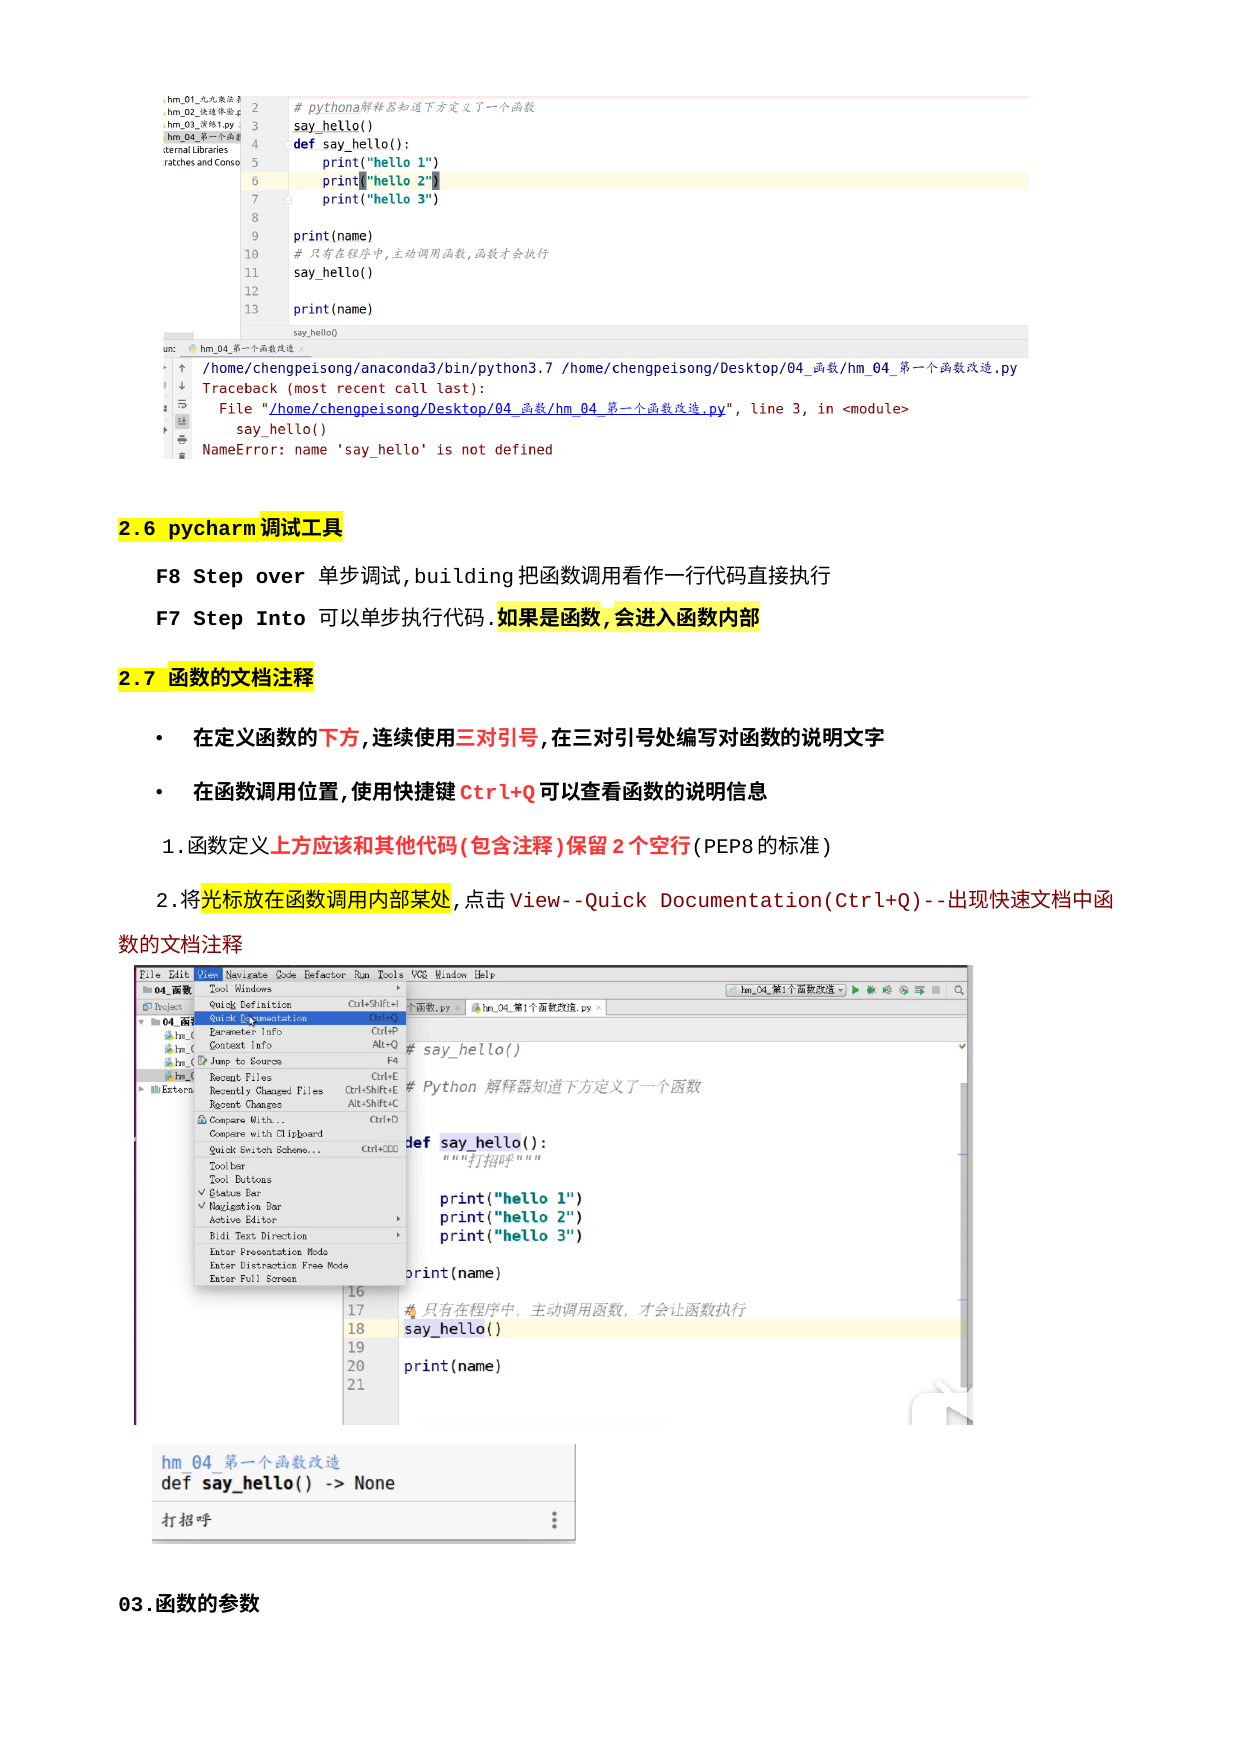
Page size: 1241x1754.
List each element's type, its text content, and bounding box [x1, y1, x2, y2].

text 2.7 函数的文档注释 [118, 661, 1122, 692]
text 2.6 pycharm调试工具 [118, 511, 1122, 542]
list 在定义函数的下方,连续使用三对引号,在三对引号处编写对函数的说明文字 [156, 721, 1122, 752]
text 2.将光标放在函数调用内部某处,点击View--Quick Documentation(Ctrl+Q)--出现快速文档中函数的文档注释 [118, 883, 1122, 959]
picture [134, 965, 974, 1425]
picture [163, 96, 1029, 459]
picture [151, 1444, 576, 1544]
text F7 Step Into 可以单步执行代码.如果是函数,会进入函数内部 [118, 601, 1122, 632]
text 1.函数定义上方应该和其他代码(包含注释)保留2个空行(PEP8的标准) [118, 829, 1122, 859]
text F8 Step over 单步调试,building把函数调用看作一行代码直接执行 [118, 559, 1122, 590]
list 在函数调用位置,使用快捷键Ctrl+Q可以查看函数的说明信息 [156, 775, 1122, 806]
text 03.函数的参数 [118, 1587, 1122, 1617]
